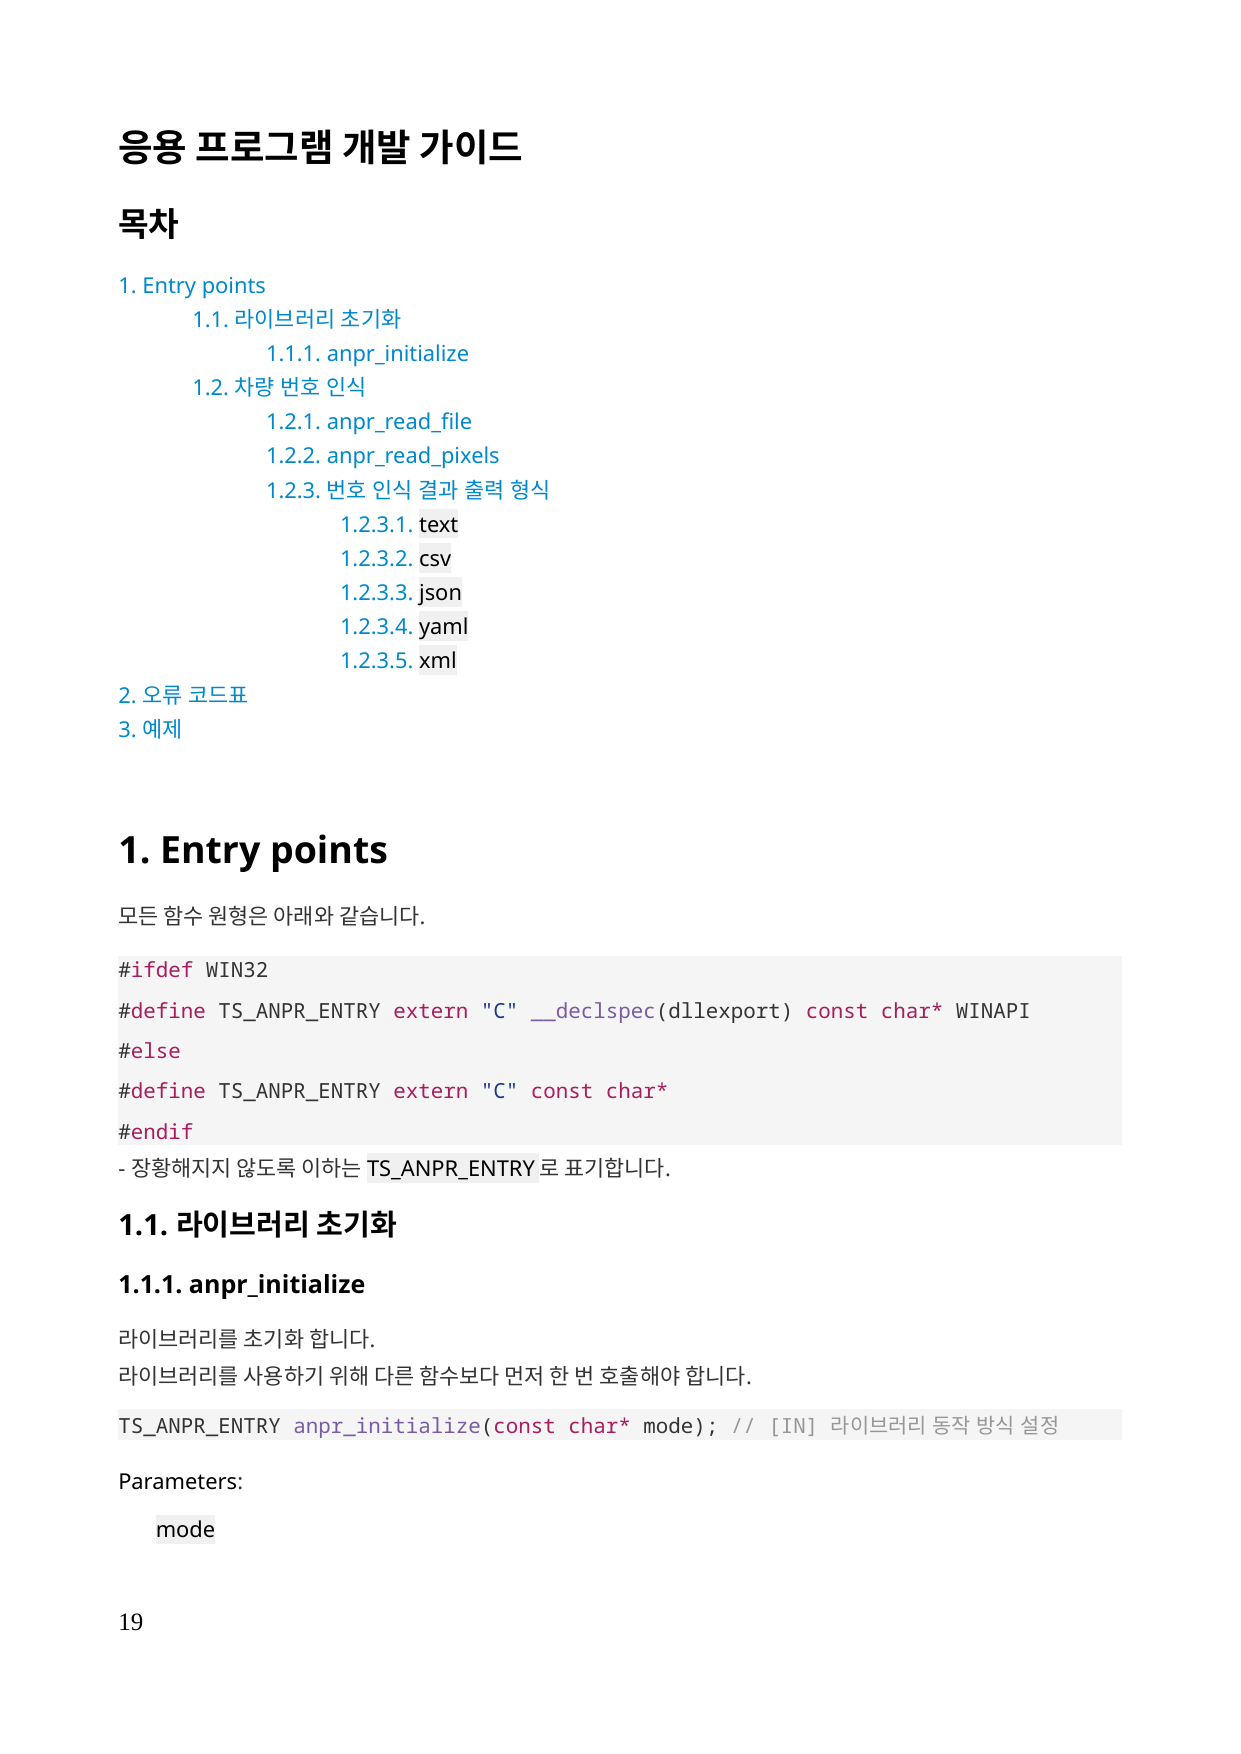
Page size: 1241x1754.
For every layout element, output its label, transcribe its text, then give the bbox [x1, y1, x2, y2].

subtitle 1.1. 라이브러리 초기화 [118, 1202, 1122, 1244]
text 1.2.3. 번호 인식 결과 출력 형식 [266, 474, 1122, 504]
text 1.2.1. anpr_read_file [266, 406, 1122, 436]
text 2. 오류 코드표 [118, 679, 1122, 709]
text 1.1. 라이브러리 초기화 [192, 304, 1122, 333]
text 라이브러리를 초기화 합니다. 라이브러리를 사용하기 위해 다른 함수보다 먼저 한 번 호출해야 합니다. [118, 1322, 1122, 1390]
text TS_ANPR_ENTRY anpr_initialize(const char* mode); // [IN] 라이브러리 동작 방식 설정 [118, 1409, 1122, 1440]
text - 장황해지지 않도록 이하는 TS_ANPR_ENTRY로 표기합니다. [118, 1151, 1122, 1183]
text 1.2.2. anpr_read_pixels [266, 440, 1122, 470]
text #endif [118, 1117, 1122, 1145]
text mode [156, 1514, 1122, 1544]
text 1.2.3.3. json [340, 577, 1122, 607]
text #define TS_ANPR_ENTRY extern "C" __declspec(dllexport) const char* WINAPI [118, 996, 1122, 1024]
text Parameters: [118, 1466, 1122, 1496]
subtitle 1.1.1. anpr_initialize [118, 1267, 1122, 1301]
text 1.2. 차량 번호 인식 [192, 372, 1122, 402]
text #else [118, 1036, 1122, 1065]
text 1. Entry points [118, 269, 1122, 299]
text 1.2.3.4. yaml [340, 611, 1122, 641]
text 1.2.3.2. csv [340, 543, 1122, 573]
text 1.2.3.5. xml [340, 645, 1122, 675]
subtitle 목차 [118, 197, 1122, 246]
text 1.2.3.1. text [340, 509, 1122, 538]
text 모든 함수 원형은 아래와 같습니다. [118, 899, 1122, 931]
text #define TS_ANPR_ENTRY extern "C" const char* [118, 1077, 1122, 1105]
subtitle 1. Entry points [118, 823, 1122, 874]
subtitle 응용 프로그램 개발 가이드 [118, 118, 1122, 172]
text 3. 예제 [118, 714, 1122, 743]
text 1.1.1. anpr_initialize [266, 338, 1122, 368]
text #ifdef WIN32 [118, 956, 1122, 984]
